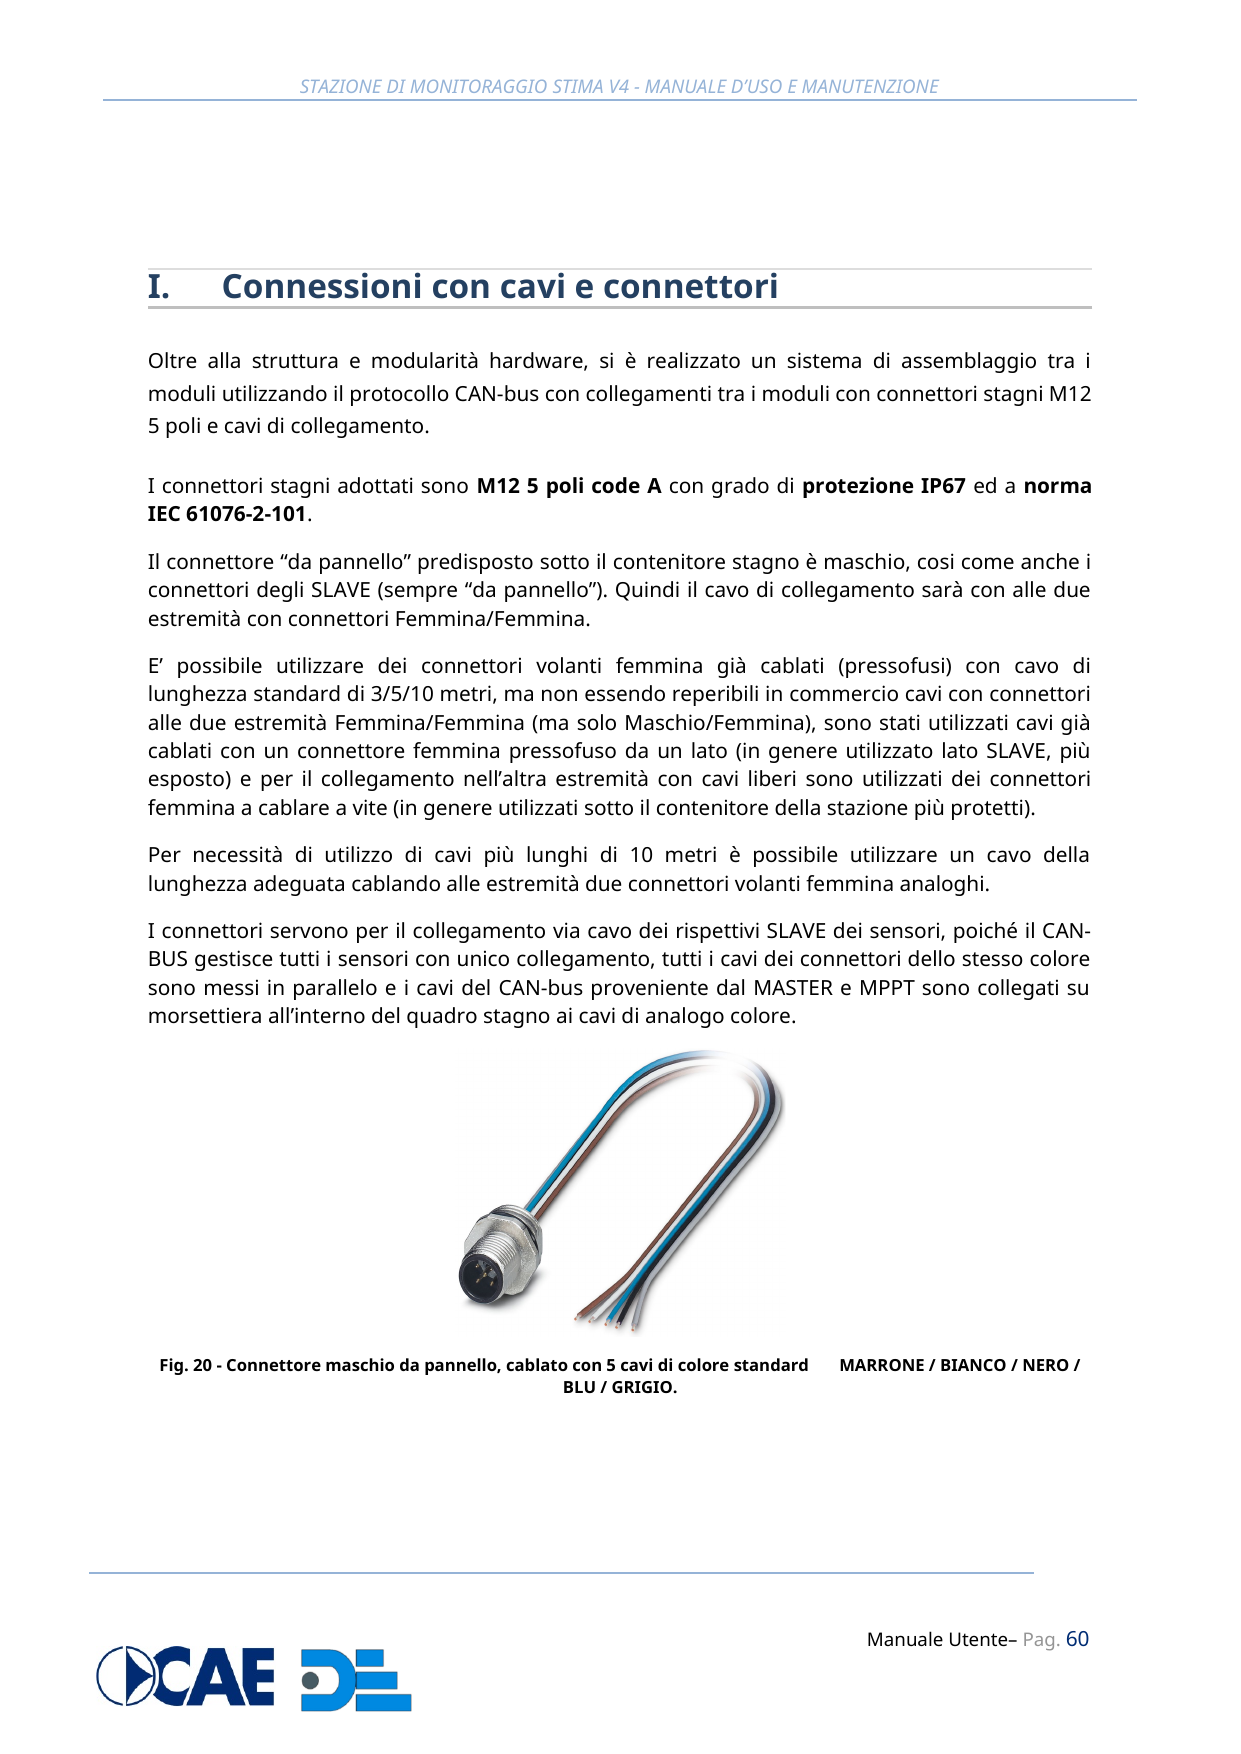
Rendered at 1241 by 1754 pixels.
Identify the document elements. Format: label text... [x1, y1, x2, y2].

text E’ possibile utilizzare dei connettori volanti femmina già cablati (pressofusi) con cavo di lunghezza standard di 3/5/10 metri, ma non essendo reperibili in commercio cavi con connettori alle due estremità Femmina/Femmina (ma solo Maschio/Femmina), sono stati utilizzati cavi già cablati con un connettore femmina pressofuso da un lato (in genere utilizzato lato SLAVE, più esposto) e per il collegamento nell’altra estremità con cavi liberi sono utilizzati dei connettori femmina a cablare a vite (in genere utilizzati sotto il contenitore della stazione più protetti). [148, 651, 1092, 821]
text Fig. 20 - Connettore maschio da pannello, cablato con 5 cavi di colore standard MARRONE / BIANCO / NERO / BLU / GRIGIO. [148, 1353, 1092, 1399]
text I connettori stagni adottati sono M12 5 poli code A con grado di protezione IP67 ed a norma IEC 61076-2-101. [148, 471, 1092, 528]
text Oltre alla struttura e modularità hardware, si è realizzato un sistema di assemblaggio tra i moduli utilizzando il protocollo CAN-bus con collegamenti tra i moduli con connettori stagni M12 5 poli e cavi di collegamento. [148, 346, 1092, 440]
text Per necessità di utilizzo di cavi più lunghi di 10 metri è possibile utilizzare un cavo della lunghezza adeguata cablando alle estremità due connettori volanti femmina analoghi. [148, 840, 1092, 897]
text I connettori servono per il collegamento via cavo dei rispettivi SLAVE dei sensori, poiché il CAN-BUS gestisce tutti i sensori con unico collegamento, tutti i cavi dei connettori dello stesso colore sono messi in parallelo e i cavi del CAN-bus proveniente dal MASTER e MPPT sono collegati su morsettiera all’interno del quadro stagno ai cavi di analogo colore. [148, 916, 1092, 1029]
list Connessioni con cavi e connettori [148, 270, 1092, 306]
text Il connettore “da pannello” predisposto sotto il contenitore stagno è maschio, cosi come anche i connettori degli SLAVE (sempre “da pannello”). Quindi il cavo di collegamento sarà con alle due estremità con connettori Femmina/Femmina. [148, 547, 1092, 632]
